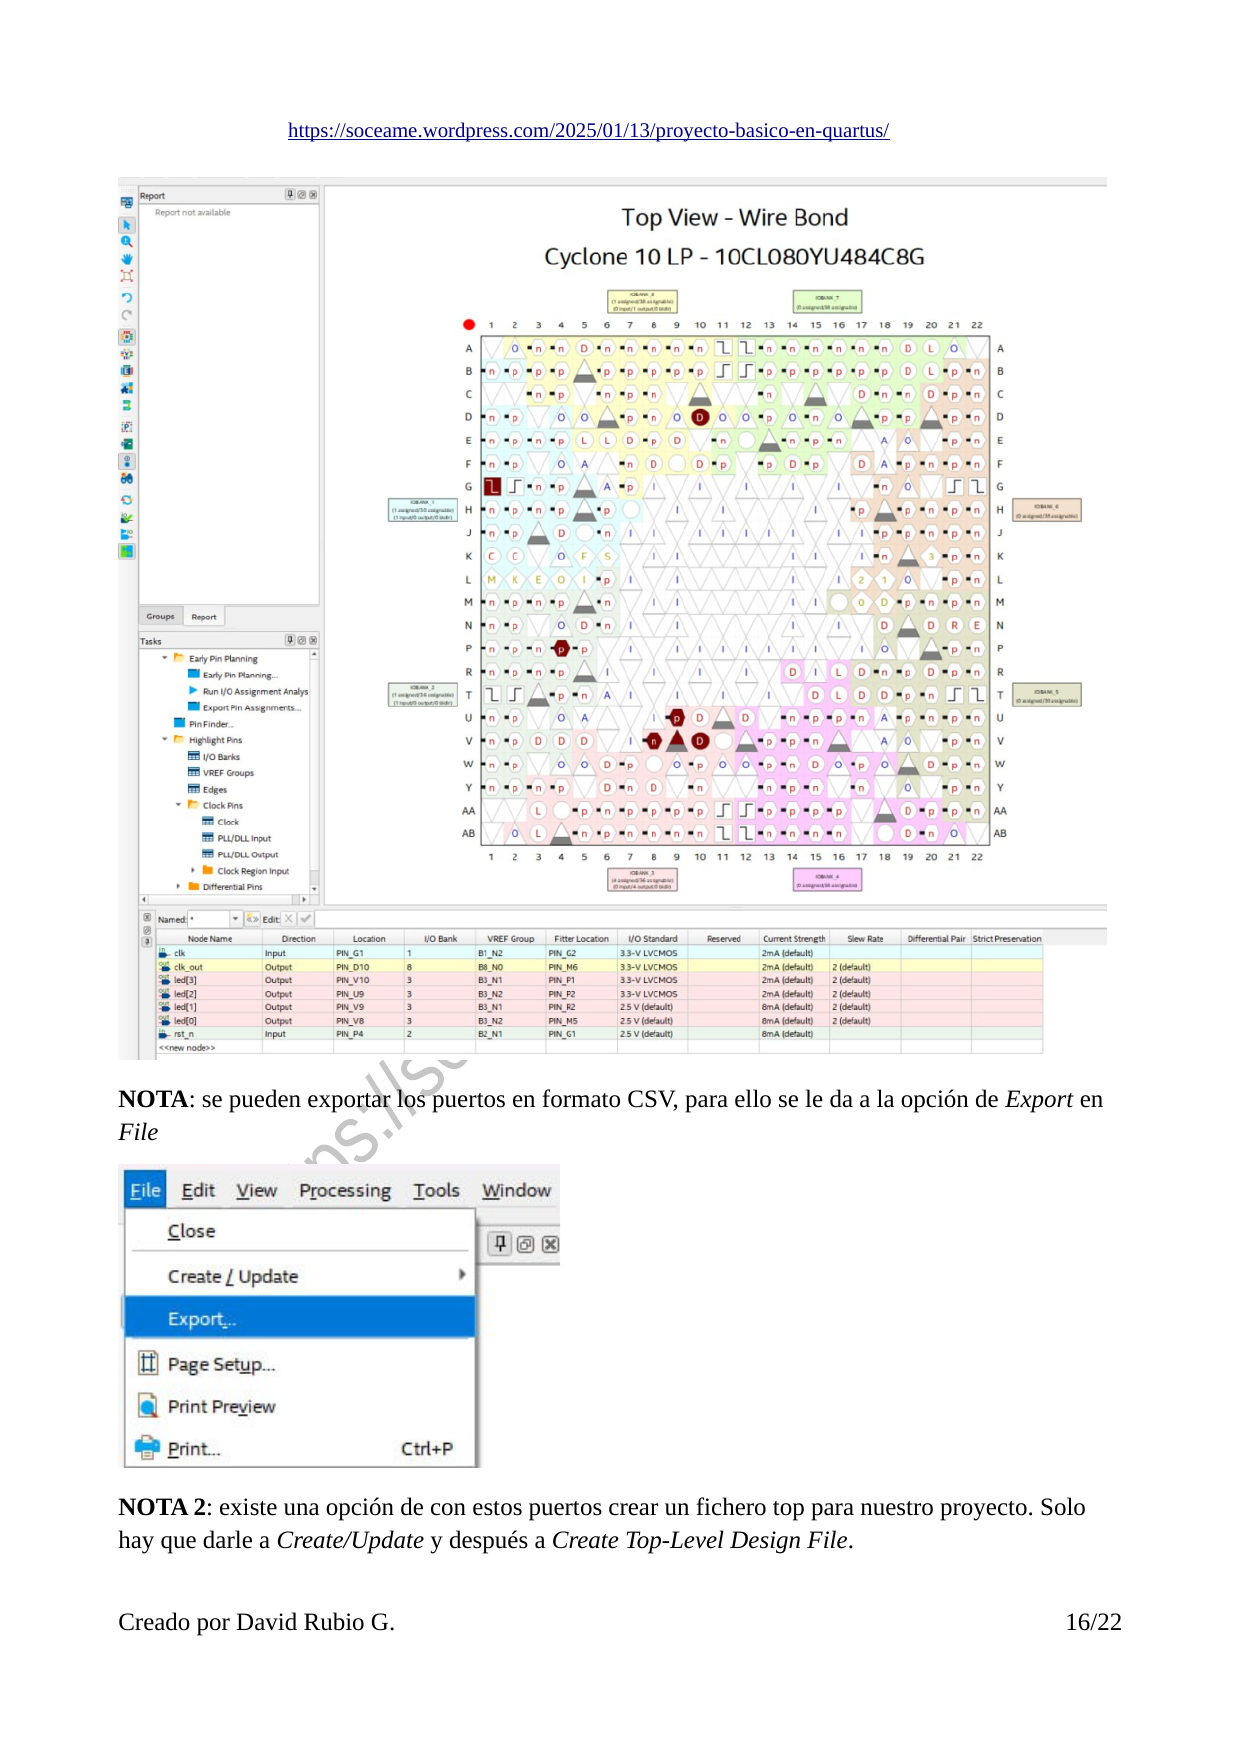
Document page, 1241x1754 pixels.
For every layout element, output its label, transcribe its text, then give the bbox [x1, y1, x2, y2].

picture [118, 177, 1107, 1060]
picture [118, 1164, 561, 1468]
text NOTA 2: existe una opción de con estos puertos crear un fichero top para nuestro proyecto. Solo hay que darle a Create/Update y después a Create Top-Level Design File. [118, 1492, 1122, 1554]
text NOTA: se pueden exportar los puertos en formato CSV, para ello se le da a la opción de Export en File [118, 1084, 1122, 1146]
